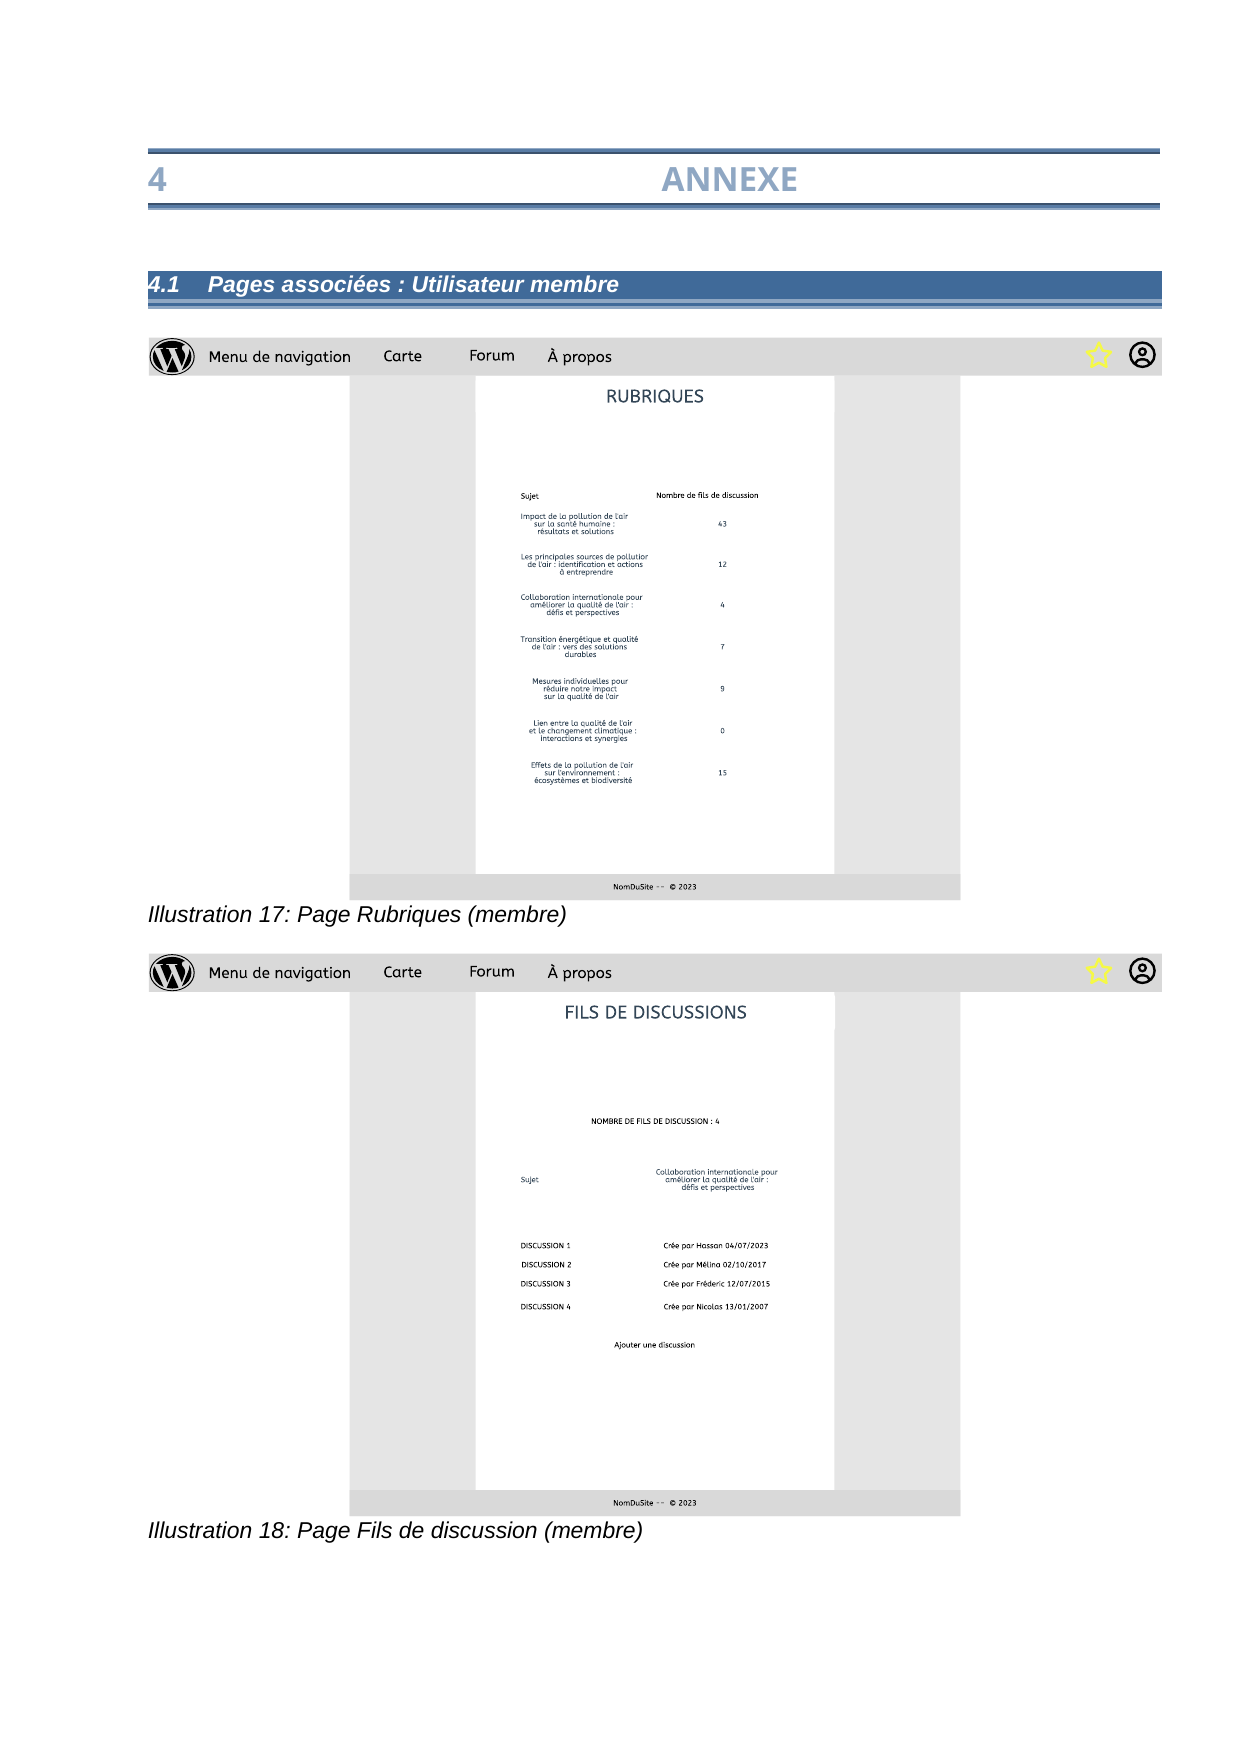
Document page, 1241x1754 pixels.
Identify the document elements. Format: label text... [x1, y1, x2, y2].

text Illustration 18: Page Fils de discussion (membre) [148, 1517, 1162, 1543]
text Illustration 17: Page Rubriques (membre) [148, 901, 1162, 927]
subtitle Annexe [148, 154, 1160, 203]
subtitle Pages associées : Utilisateur membre [148, 271, 1162, 299]
